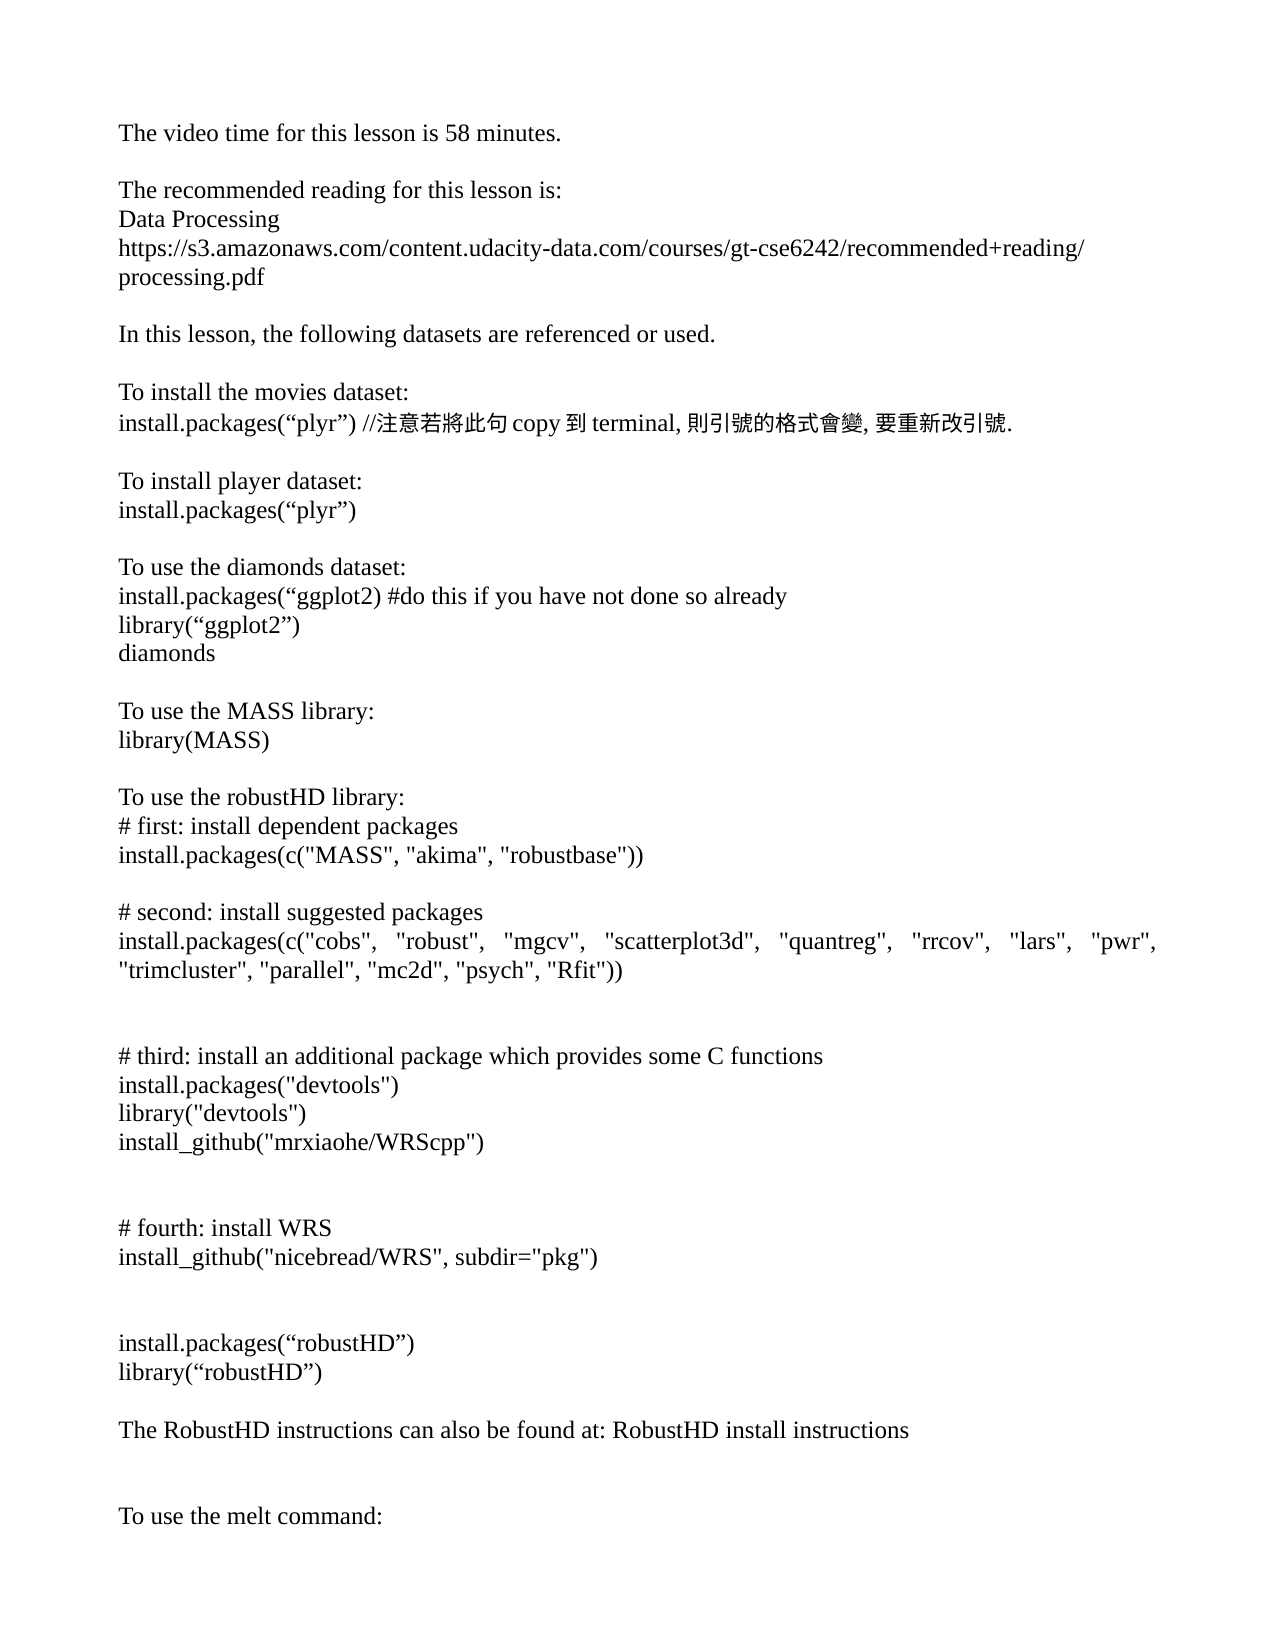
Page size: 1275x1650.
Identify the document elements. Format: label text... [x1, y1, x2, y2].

text install.packages(c("cobs", "robust", "mgcv", "scatterplot3d", "quantreg", "rrcov", "lars", "pwr", "trimcluster", "parallel", "mc2d", "psych", "Rfit")) [118, 926, 1157, 983]
text To install the movies dataset: [118, 377, 1157, 406]
text install.packages(c("MASS", "akima", "robustbase")) [118, 840, 1157, 868]
text The recommended reading for this lesson is: [118, 176, 1157, 204]
text install_github("nicebread/WRS", subdir="pkg") [118, 1242, 1157, 1271]
text # fourth: install WRS [118, 1213, 1157, 1242]
text # first: install dependent packages [118, 811, 1157, 840]
text To install player dataset: [118, 466, 1157, 495]
text library(MASS) [118, 725, 1157, 753]
text # second: install suggested packages [118, 897, 1157, 926]
text To use the MASS library: [118, 696, 1157, 725]
text library(“ggplot2”) [118, 610, 1157, 638]
text install.packages(“plyr”) [118, 495, 1157, 523]
text To use the robustHD library: [118, 782, 1157, 811]
text install.packages(“plyr”) //注意若將此句copy到terminal, 則引號的格式會變, 要重新改引號. [118, 406, 1157, 437]
text To use the melt command: [118, 1501, 1157, 1530]
text The video time for this lesson is 58 minutes. [118, 118, 1157, 147]
text library(“robustHD”) [118, 1357, 1157, 1386]
text The RobustHD instructions can also be found at: RobustHD install instructions [118, 1415, 1157, 1443]
text library("devtools") [118, 1098, 1157, 1127]
text install.packages(“robustHD”) [118, 1328, 1157, 1357]
text To use the diamonds dataset: [118, 552, 1157, 581]
text Data Processing [118, 204, 1157, 233]
text install.packages(“ggplot2) #do this if you have not done so already [118, 581, 1157, 610]
text install_github("mrxiaohe/WRScpp") [118, 1127, 1157, 1156]
text install.packages("devtools") [118, 1070, 1157, 1098]
text In this lesson, the following datasets are referenced or used. [118, 319, 1157, 348]
text https://s3.amazonaws.com/content.udacity-data.com/courses/gt-cse6242/recommended+reading/processing.pdf [118, 233, 1157, 291]
text diamonds [118, 638, 1157, 667]
text # third: install an additional package which provides some C functions [118, 1041, 1157, 1070]
